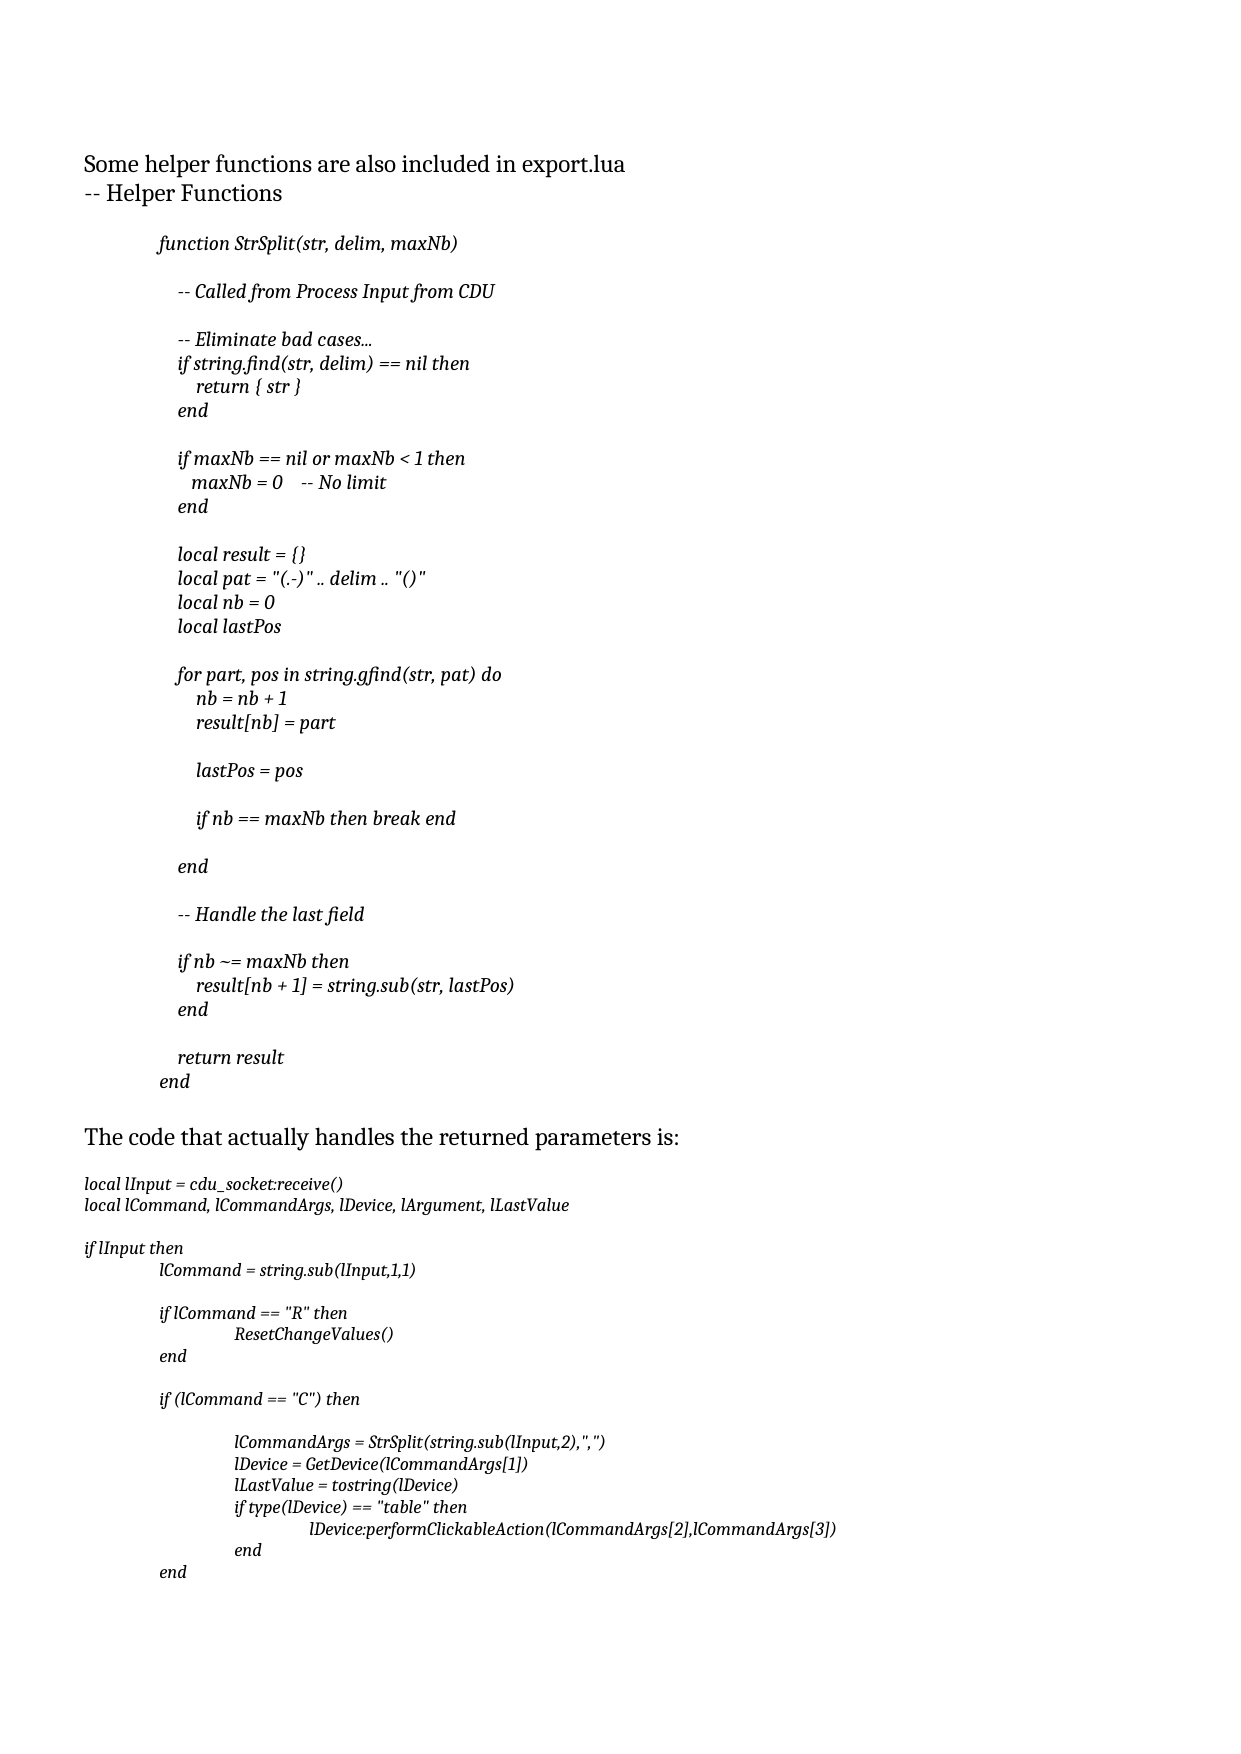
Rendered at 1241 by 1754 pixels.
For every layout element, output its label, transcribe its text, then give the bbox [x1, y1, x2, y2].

text if maxNb == nil or maxNb < 1 then [159, 447, 1148, 471]
text if lCommand == "R" then [84, 1302, 1148, 1324]
text lastPos = pos [159, 758, 1148, 782]
text maxNb = 0 -- No limit [84, 471, 1148, 495]
text -- Helper Functions [84, 179, 1148, 207]
text return { str } [159, 375, 1148, 399]
text lDevice = GetDevice(lCommandArgs[1]) [84, 1453, 1148, 1475]
text if lInput then [84, 1238, 1148, 1259]
text local pat = "(.-)" .. delim .. "()" [159, 567, 1148, 591]
text return result [159, 1046, 1148, 1070]
text local nb = 0 [159, 591, 1148, 615]
text nb = nb + 1 [159, 687, 1148, 711]
text lDevice:performClickableAction(lCommandArgs[2],lCommandArgs[3]) [84, 1518, 1148, 1539]
text local result = {} [159, 543, 1148, 567]
text result[nb + 1] = string.sub(str, lastPos) [159, 974, 1148, 998]
text -- Called from Process Input from CDU [159, 279, 1148, 303]
text The code that actually handles the returned parameters is: [84, 1123, 1148, 1151]
text Some helper functions are also included in export.lua [84, 150, 1148, 179]
text local lastPos [159, 615, 1148, 639]
text end [159, 399, 1148, 423]
text function StrSplit(str, delim, maxNb) [159, 231, 1148, 255]
text end [84, 1539, 1148, 1561]
text lCommand = string.sub(lInput,1,1) [84, 1259, 1148, 1281]
text for part, pos in string.gfind(str, pat) do [159, 663, 1148, 687]
text end [159, 495, 1148, 519]
text lLastValue = tostring(lDevice) [84, 1475, 1148, 1496]
text if (lCommand == "C") then [84, 1389, 1148, 1410]
text end [84, 1561, 1148, 1583]
text -- Handle the last field [159, 902, 1148, 926]
text local lInput = cdu_socket:receive() [84, 1173, 1148, 1194]
text ResetChangeValues() [84, 1324, 1148, 1346]
text result[nb] = part [159, 711, 1148, 734]
text end [84, 1346, 1148, 1367]
text if string.find(str, delim) == nil then [159, 351, 1148, 375]
text lCommandArgs = StrSplit(string.sub(lInput,2),",") [84, 1432, 1148, 1453]
text local lCommand, lCommandArgs, lDevice, lArgument, lLastValue [84, 1194, 1148, 1216]
text end [159, 1070, 1148, 1094]
text end [159, 998, 1148, 1022]
text if nb == maxNb then break end [159, 806, 1148, 830]
text end [159, 854, 1148, 878]
text -- Eliminate bad cases... [159, 327, 1148, 351]
text if type(lDevice) == "table" then [84, 1496, 1148, 1518]
text if nb ~= maxNb then [159, 950, 1148, 974]
